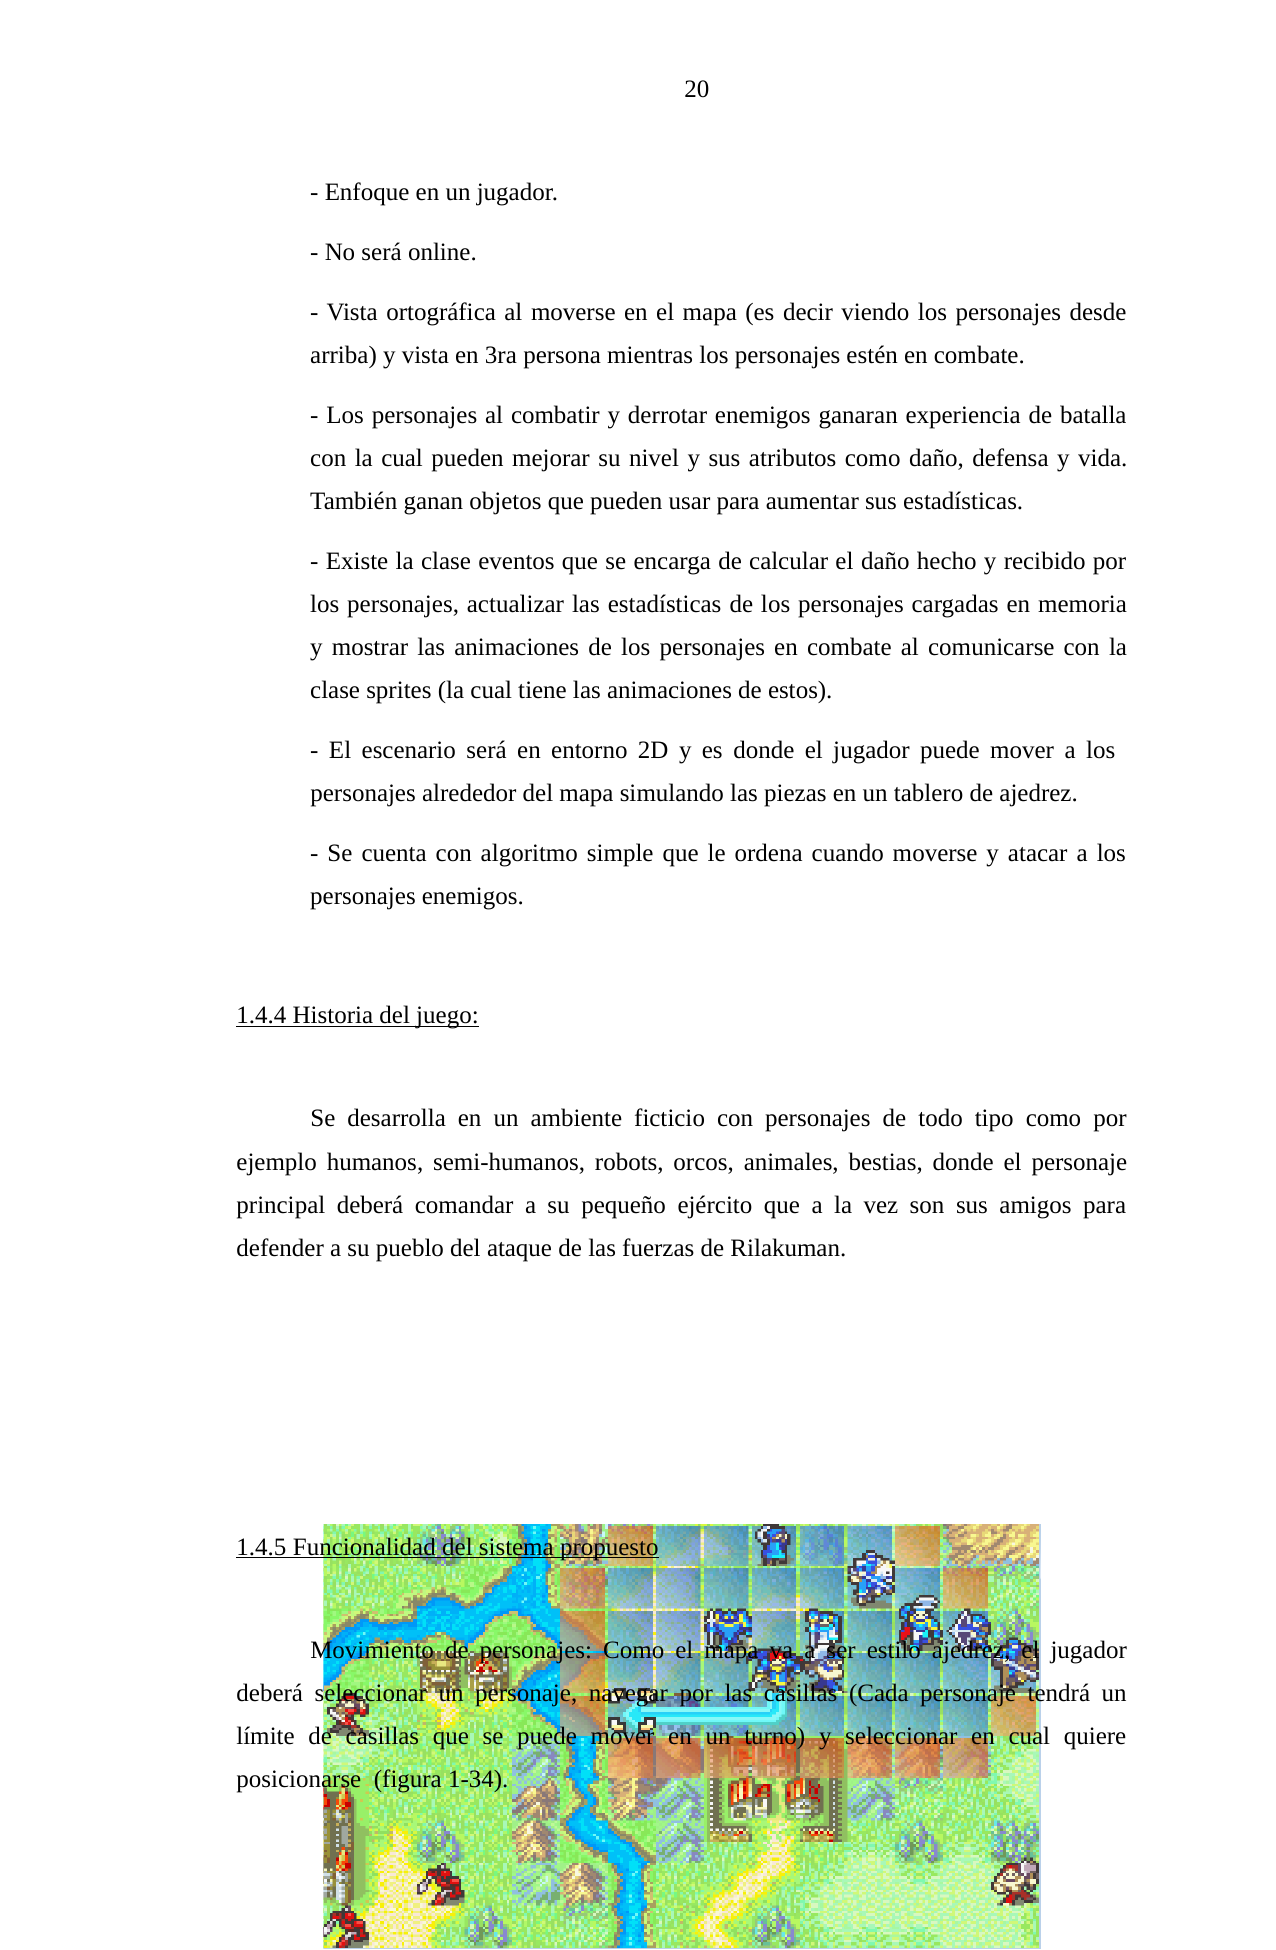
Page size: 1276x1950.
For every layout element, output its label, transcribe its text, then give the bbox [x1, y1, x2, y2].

text Movimiento de personajes: Como el mapa va a ser estilo ajedrez, el jugador deberá seleccionar un personaje, navegar por las casillas (Cada personaje tendrá un límite de casillas que se puede mover en un turno) y seleccionar en cual quiere posicionarse (figura 1-34). [1041, 1635, 1128, 1793]
text - No será online. [236, 237, 1128, 266]
text - Los personajes al combatir y derrotar enemigos ganaran experiencia de batalla con la cual pueden mejorar su nivel y sus atributos como daño, defensa y vida. También ganan objetos que pueden usar para aumentar sus estadísticas. [310, 400, 1128, 515]
text - El escenario será en entorno 2D y es donde el jugador puede mover a los personajes alrededor del mapa simulando las piezas en un tablero de ajedrez. [236, 735, 1128, 807]
text - Existe la clase eventos que se encarga de calcular el daño hecho y recibido por los personajes, actualizar las estadísticas de los personajes cargadas en memoria y mostrar las animaciones de los personajes en combate al comunicarse con la clase sprites (la cual tiene las animaciones de estos). [310, 546, 1128, 704]
subtitle 1.4.5 Funcionalidad del sistema propuesto [236, 1532, 323, 1557]
text Movimiento de personajes: Como el mapa va a ser estilo ajedrez, el jugador deberá seleccionar un personaje, navegar por las casillas (Cada personaje tendrá un límite de casillas que se puede mover en un turno) y seleccionar en cual quiere posicionarse (figura 1-34). [236, 1635, 323, 1793]
subtitle 1.4.4 Historia del juego: [236, 1001, 1128, 1029]
text Se desarrolla en un ambiente ficticio con personajes de todo tipo como por ejemplo humanos, semi-humanos, robots, orcos, animales, bestias, donde el personaje principal deberá comandar a su pequeño ejército que a la vez son sus amigos para defender a su pueblo del ataque de las fuerzas de Rilakuman. [236, 1103, 1128, 1262]
text - Enfoque en un jugador. [236, 177, 1128, 206]
subtitle 1.4.5 Funcionalidad del sistema propuesto [1041, 1532, 1128, 1561]
text - Vista ortográfica al moverse en el mapa (es decir viendo los personajes desde arriba) y vista en 3ra persona mientras los personajes estén en combate. [310, 297, 1128, 369]
text - Se cuenta con algoritmo simple que le ordena cuando moverse y atacar a los personajes enemigos. [310, 838, 1128, 910]
